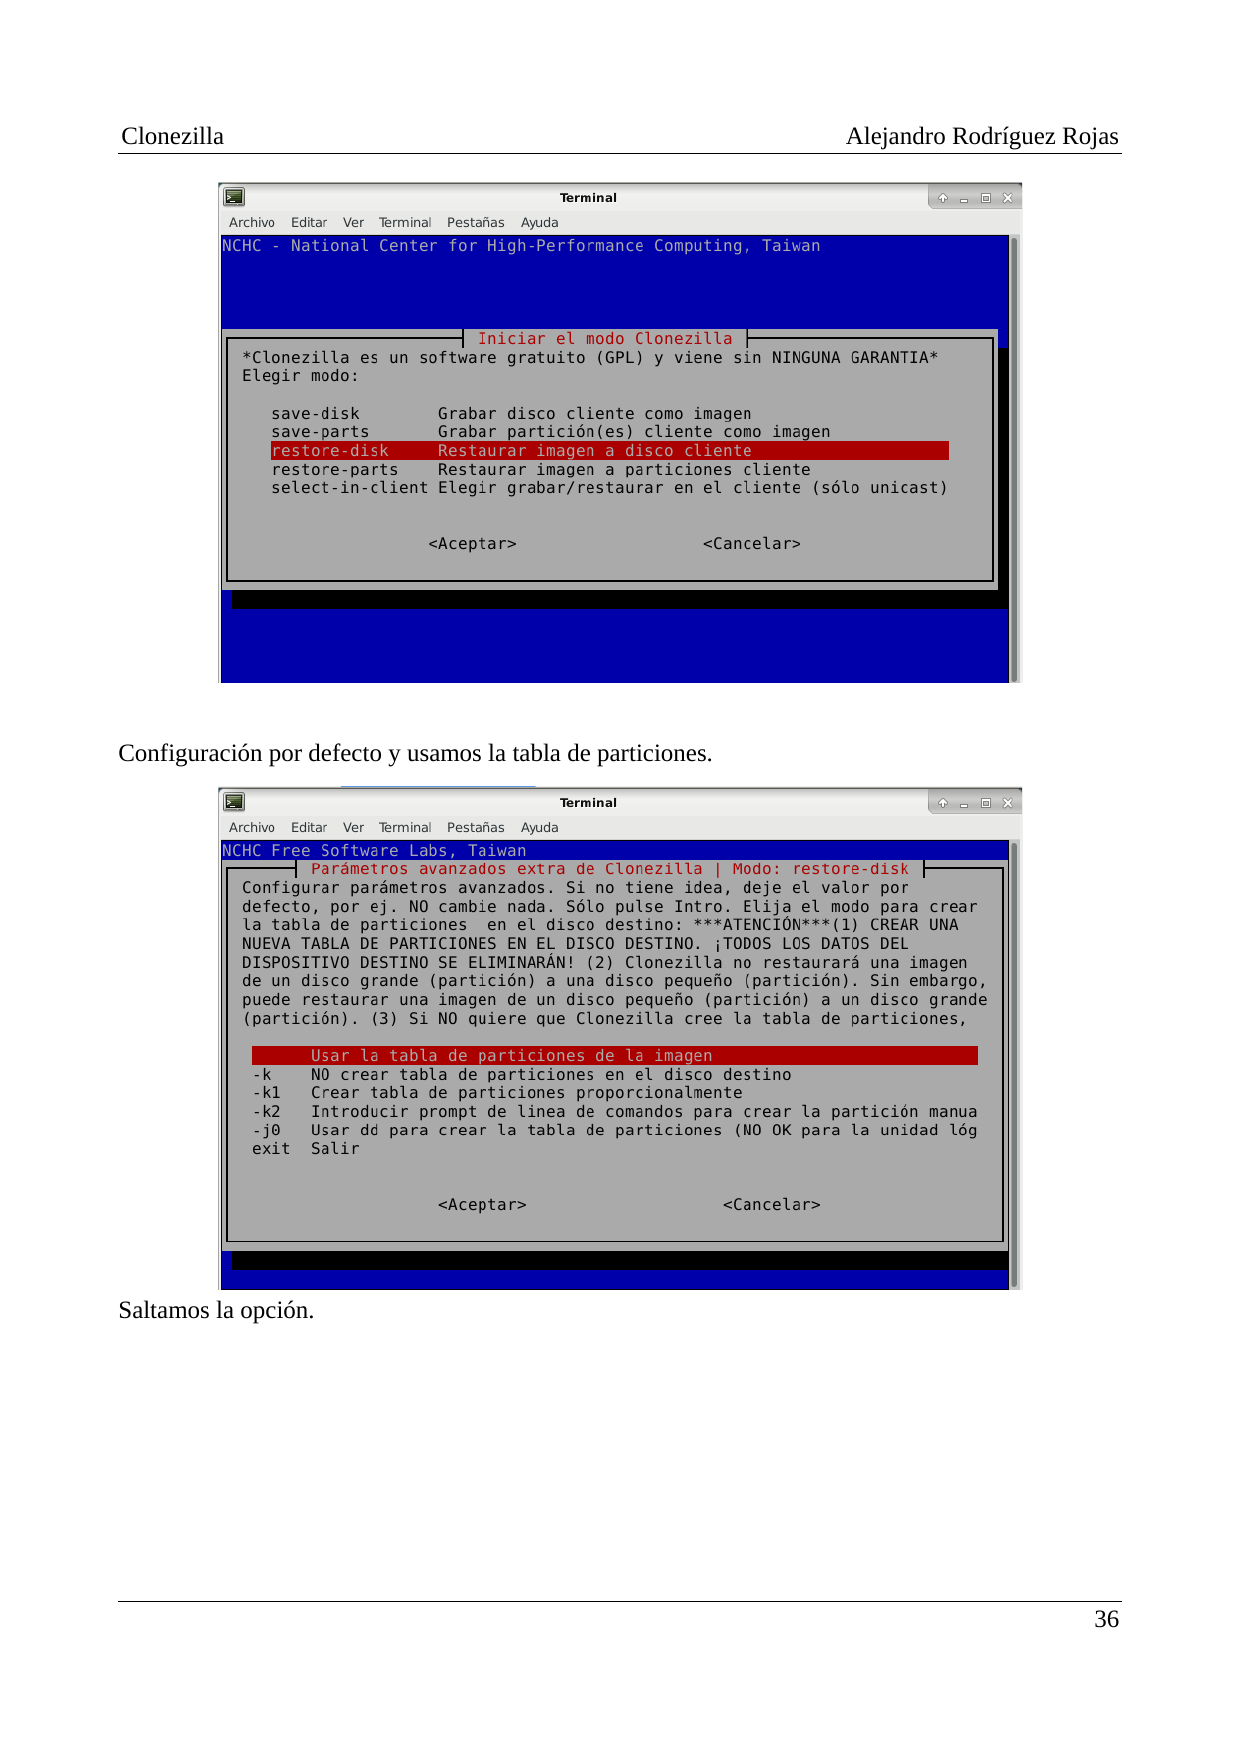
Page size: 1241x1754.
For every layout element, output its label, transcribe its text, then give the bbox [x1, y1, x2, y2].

picture [218, 786, 1023, 1290]
text Configuración por defecto y usamos la tabla de particiones. [118, 738, 1122, 766]
picture [218, 182, 1023, 683]
text Saltamos la opción. [118, 1276, 1122, 1324]
